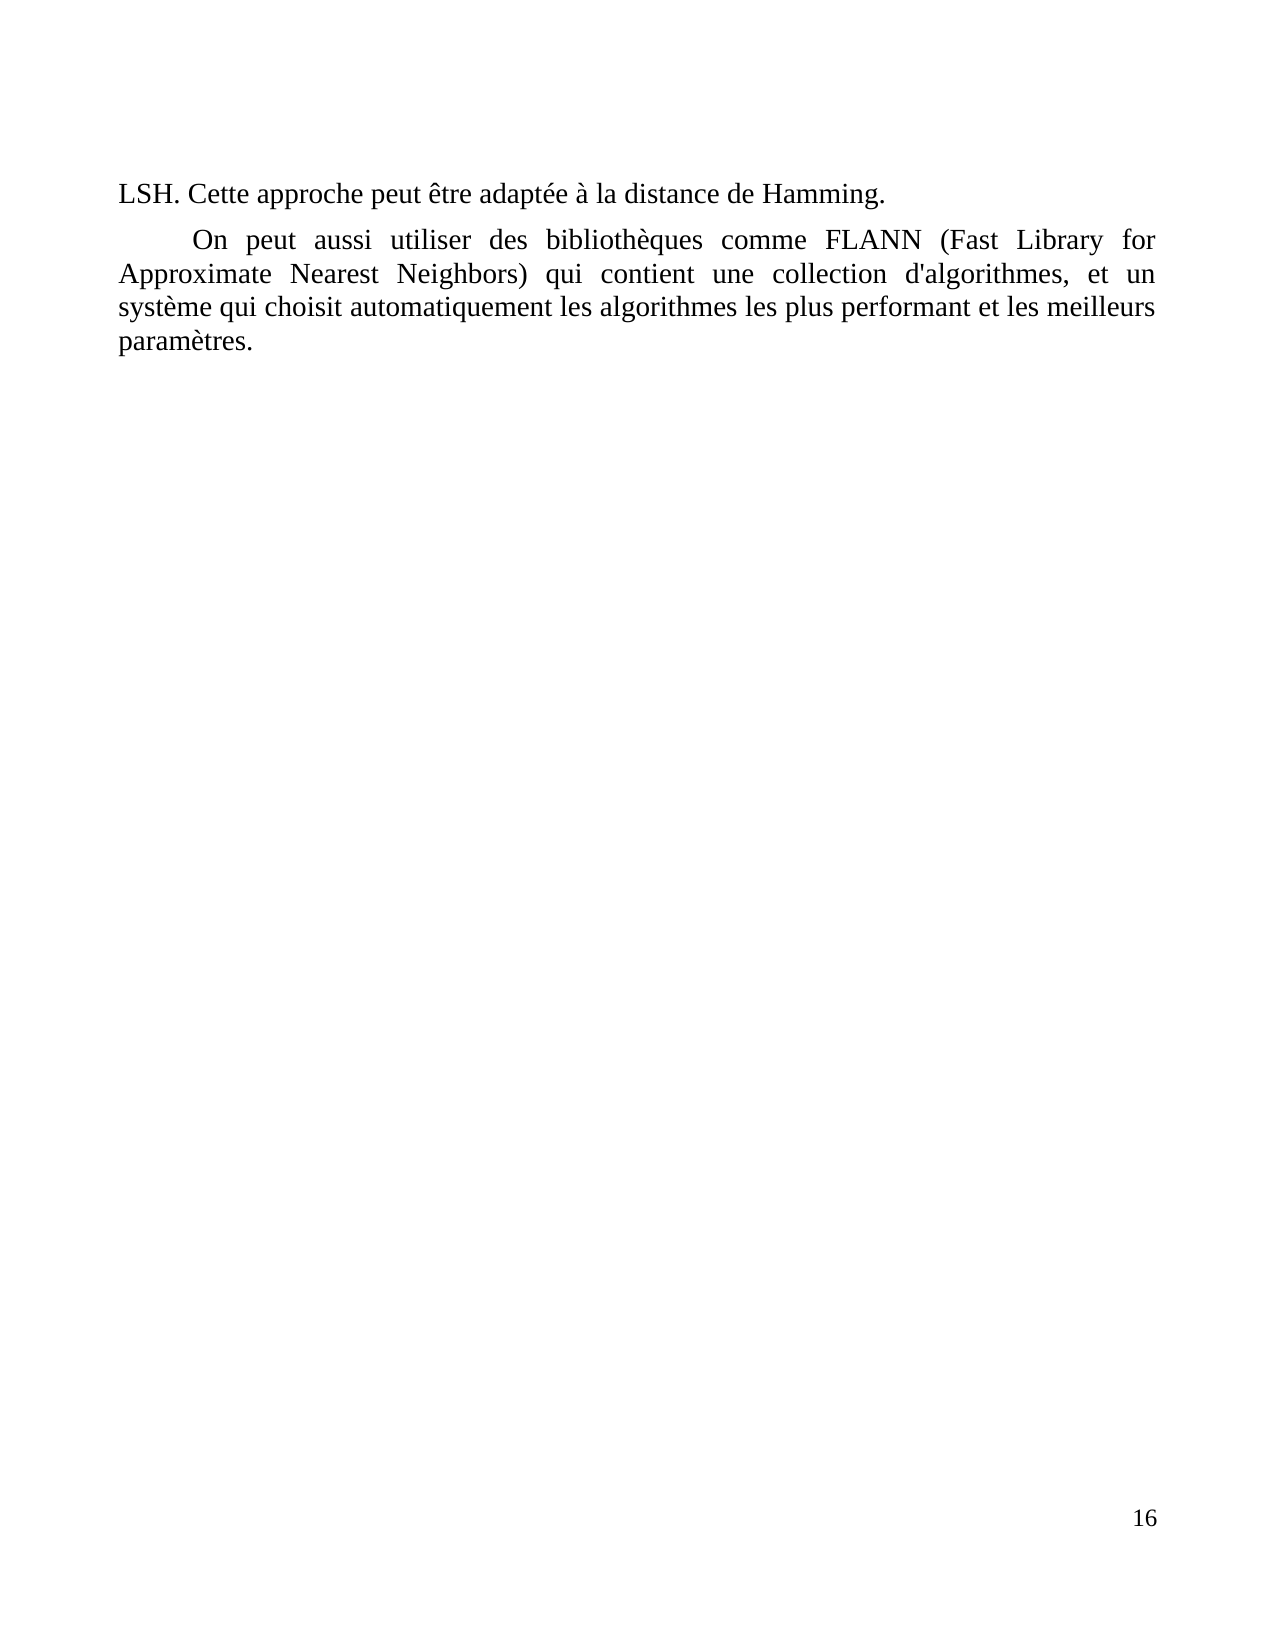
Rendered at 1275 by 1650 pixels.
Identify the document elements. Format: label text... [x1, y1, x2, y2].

text LSH. Cette approche peut être adaptée à la distance de Hamming. [118, 176, 1157, 210]
text On peut aussi utiliser des bibliothèques comme FLANN (Fast Library for Approximate Nearest Neighbors) qui contient une collection d'algorithmes, et un système qui choisit automatiquement les algorithmes les plus performant et les meilleurs paramètres. [118, 222, 1157, 357]
